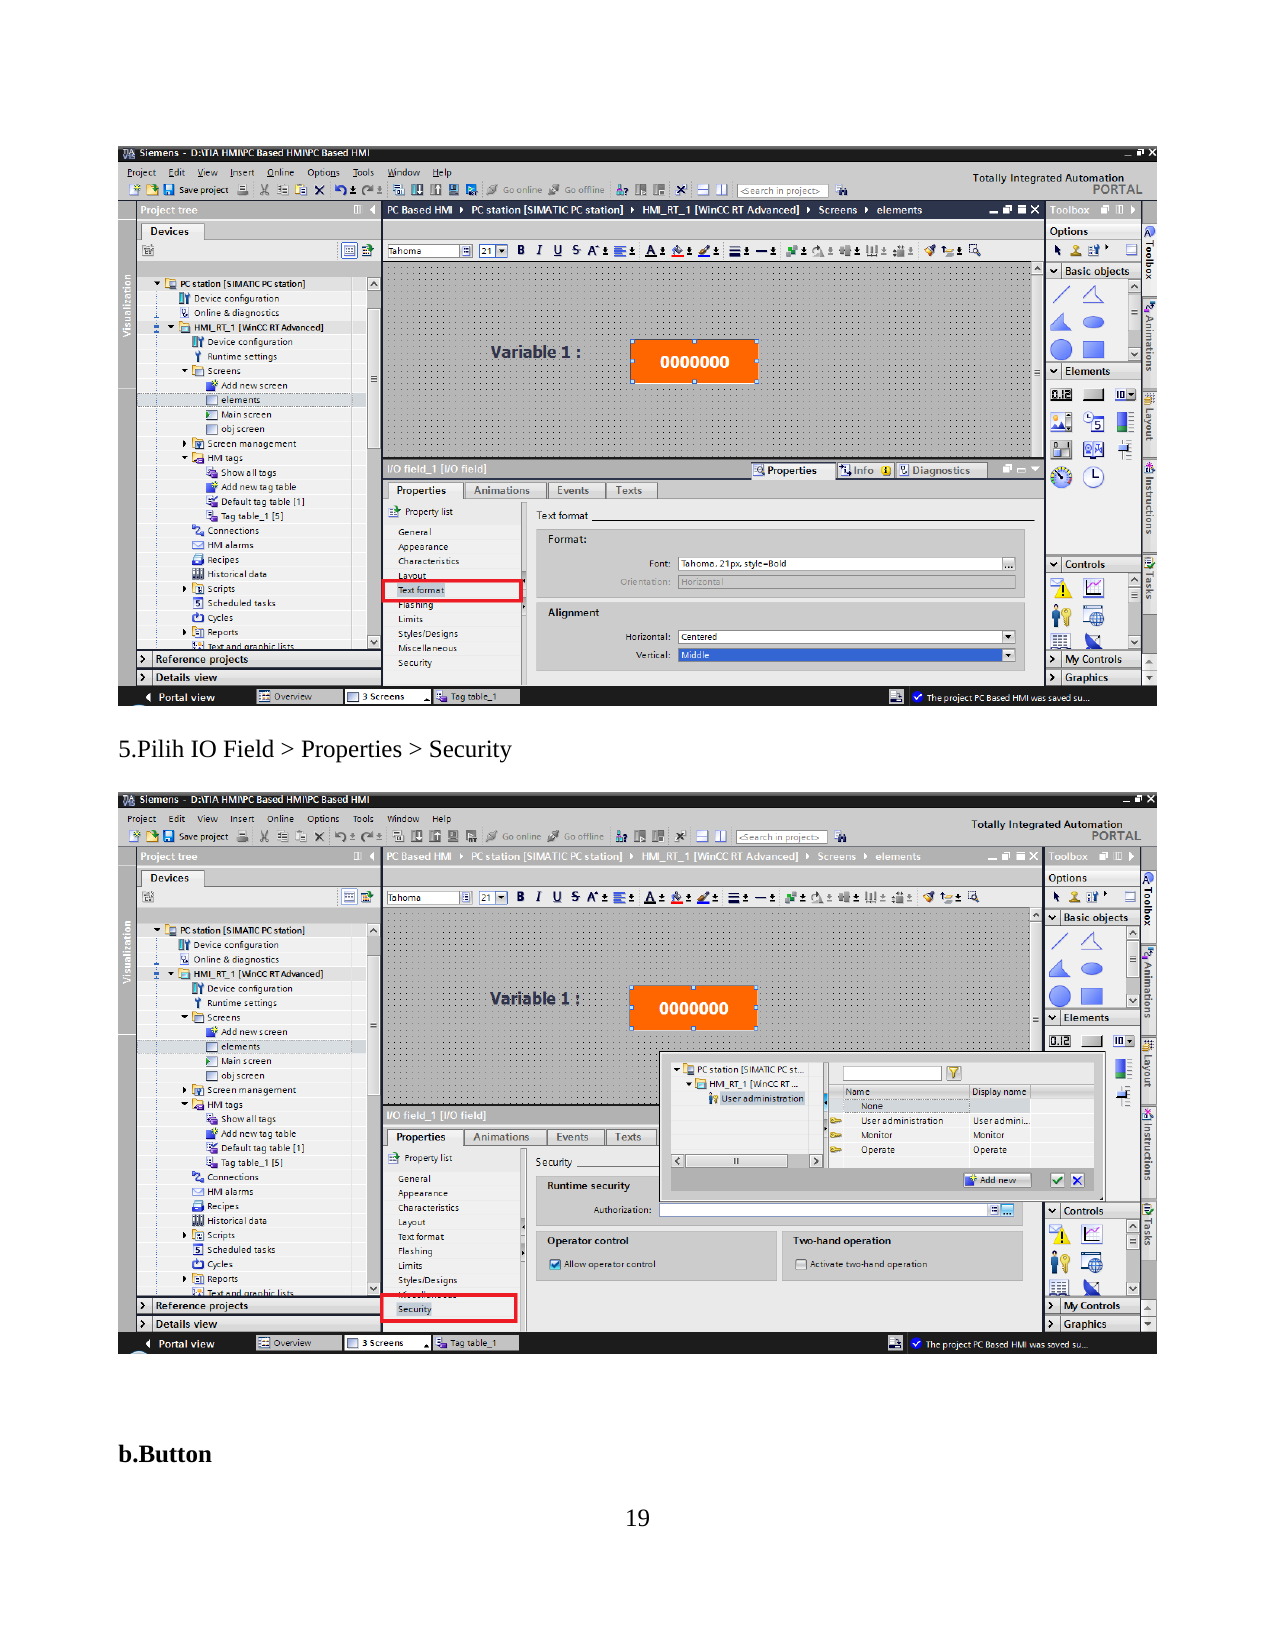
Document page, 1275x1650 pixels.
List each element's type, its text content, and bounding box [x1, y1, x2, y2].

text b.Button [118, 1439, 1157, 1468]
picture [118, 146, 1157, 706]
picture [118, 792, 1157, 1354]
text 5.Pilih IO Field > Properties > Security [118, 734, 1157, 763]
